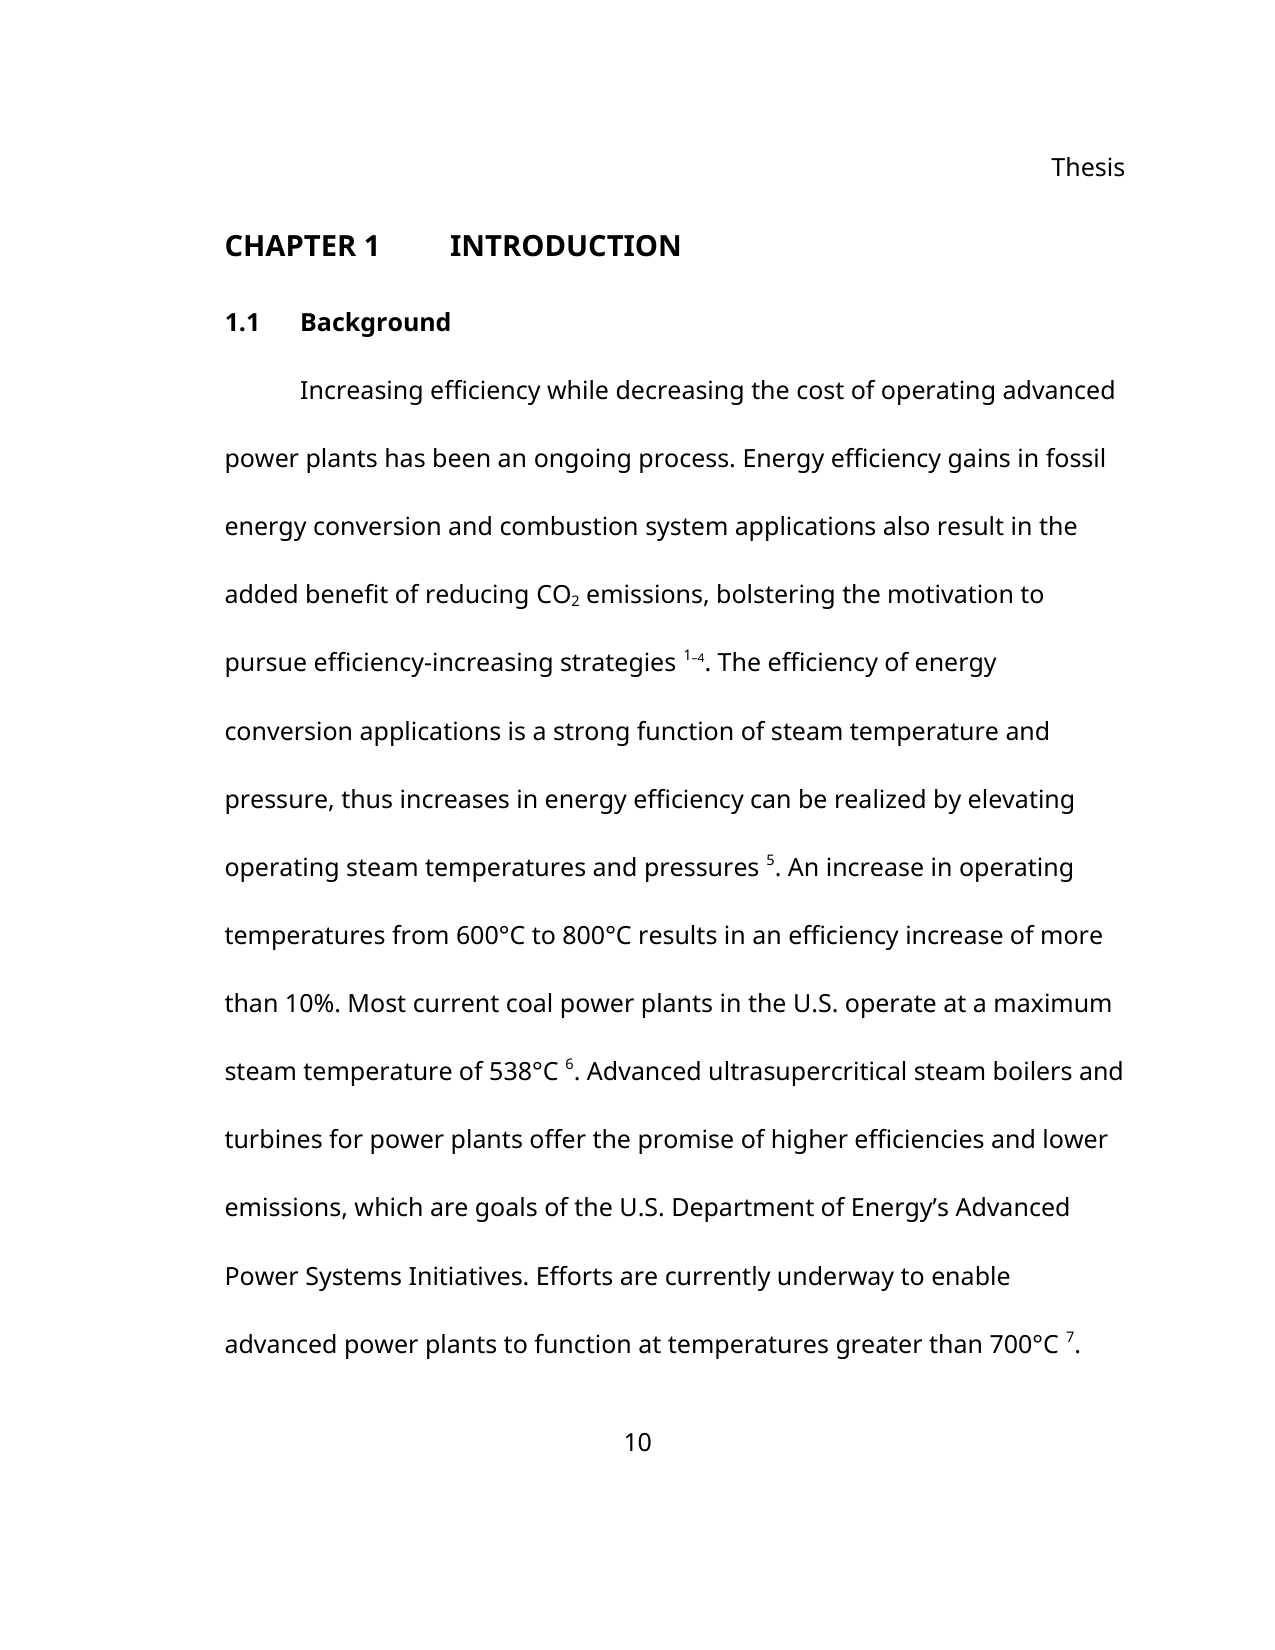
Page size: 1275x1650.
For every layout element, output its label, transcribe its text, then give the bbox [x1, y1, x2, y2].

text Increasing efficiency while decreasing the cost of operating advanced power plants has been an ongoing process. Energy efficiency gains in fossil energy conversion and combustion system applications also result in the added benefit of reducing CO2 emissions, bolstering the motivation to pursue efficiency-increasing strategies 1–4. The efficiency of energy conversion applications is a strong function of steam temperature and pressure, thus increases in energy efficiency can be realized by elevating operating steam temperatures and pressures 5. An increase in operating temperatures from 600°C to 800°C results in an efficiency increase of more than 10%. Most current coal power plants in the U.S. operate at a maximum steam temperature of 538°C 6. Advanced ultrasupercritical steam boilers and turbines for power plants offer the promise of higher efficiencies and lower emissions, which are goals of the U.S. Department of Energy’s Advanced Power Systems Initiatives. Efforts are currently underway to enable advanced power plants to function at temperatures greater than 700°C 7. [224, 372, 1125, 1360]
text 1.1 Background [224, 304, 1125, 338]
text CHAPTER 1 INTRODUCTION [224, 225, 1125, 265]
